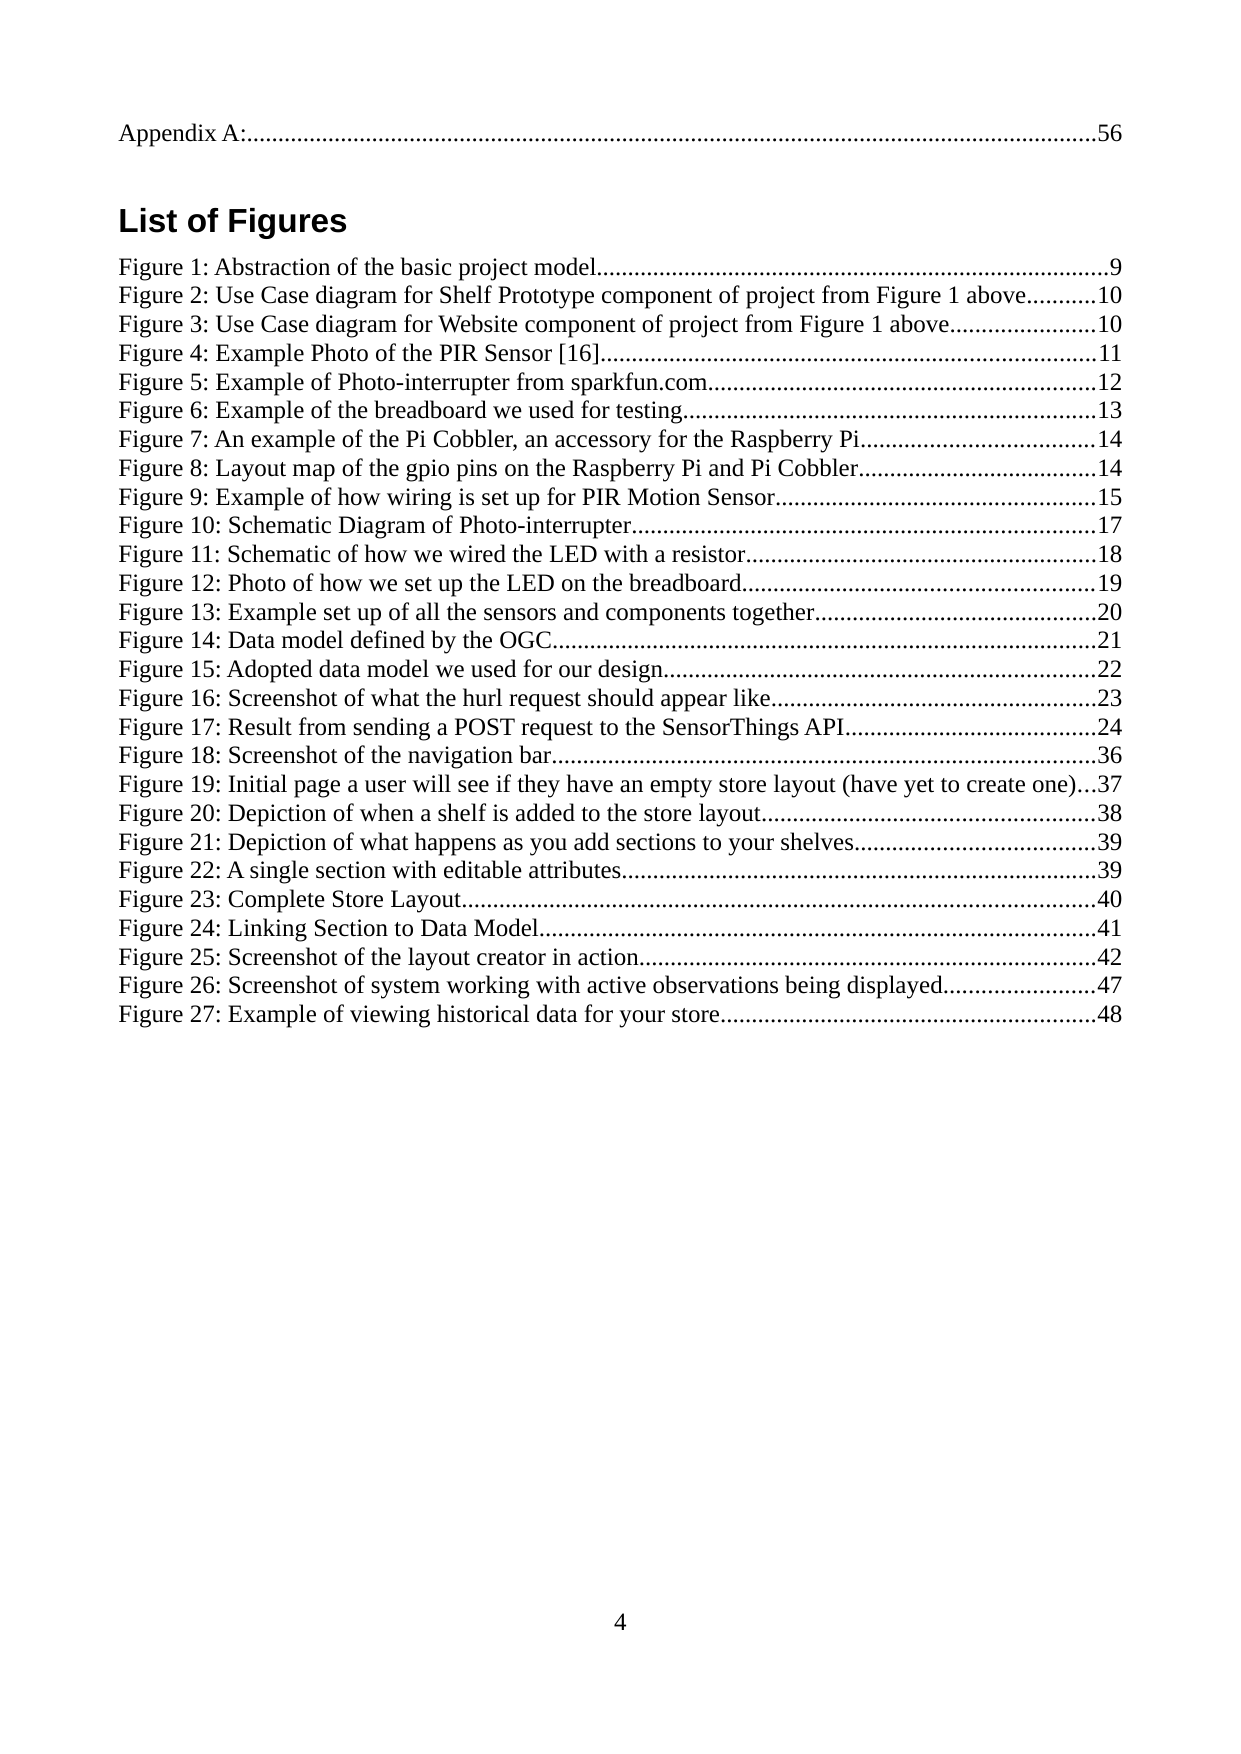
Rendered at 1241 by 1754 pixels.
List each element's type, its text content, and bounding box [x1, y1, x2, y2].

subtitle List of Figures [118, 201, 1122, 239]
text Figure 7: An example of the Pi Cobbler, an accessory for the Raspberry Pi 14 [118, 424, 1122, 453]
text Figure 22: A single section with editable attributes 39 [118, 855, 1122, 884]
text Figure 20: Depiction of when a shelf is added to the store layout 38 [118, 798, 1122, 827]
text Figure 8: Layout map of the gpio pins on the Raspberry Pi and Pi Cobbler 14 [118, 453, 1122, 482]
text Figure 15: Adopted data model we used for our design 22 [118, 654, 1122, 683]
text Figure 24: Linking Section to Data Model 41 [118, 913, 1122, 942]
text Figure 19: Initial page a user will see if they have an empty store layout (have yet to create one) 37 [118, 769, 1122, 798]
text Figure 13: Example set up of all the sensors and components together 20 [118, 597, 1122, 625]
text Figure 18: Screenshot of the navigation bar 36 [118, 740, 1122, 769]
text Figure 17: Result from sending a POST request to the SensorThings API 24 [118, 712, 1122, 740]
text Figure 23: Complete Store Layout 40 [118, 884, 1122, 913]
text Figure 11: Schematic of how we wired the LED with a resistor 18 [118, 539, 1122, 568]
text Figure 3: Use Case diagram for Website component of project from Figure 1 above 10 [118, 309, 1122, 338]
text Figure 21: Depiction of what happens as you add sections to your shelves 39 [118, 827, 1122, 855]
text Figure 2: Use Case diagram for Shelf Prototype component of project from Figure 1 above 10 [118, 280, 1122, 309]
text Figure 27: Example of viewing historical data for your store 48 [118, 999, 1122, 1028]
text Figure 9: Example of how wiring is set up for PIR Motion Sensor 15 [118, 482, 1122, 510]
text Figure 12: Photo of how we set up the LED on the breadboard 19 [118, 568, 1122, 597]
text Appendix A: 56 [118, 118, 1122, 147]
text Figure 25: Screenshot of the layout creator in action 42 [118, 942, 1122, 970]
text Figure 6: Example of the breadboard we used for testing 13 [118, 395, 1122, 424]
text Figure 14: Data model defined by the OGC 21 [118, 625, 1122, 654]
text Figure 26: Screenshot of system working with active observations being displayed 47 [118, 970, 1122, 999]
text Figure 10: Schematic Diagram of Photo-interrupter 17 [118, 510, 1122, 539]
text Figure 4: Example Photo of the PIR Sensor [16] 11 [118, 338, 1122, 367]
text Figure 16: Screenshot of what the hurl request should appear like 23 [118, 683, 1122, 712]
text Figure 1: Abstraction of the basic project model 9 [118, 252, 1122, 280]
text Figure 5: Example of Photo-interrupter from sparkfun.com 12 [118, 367, 1122, 395]
